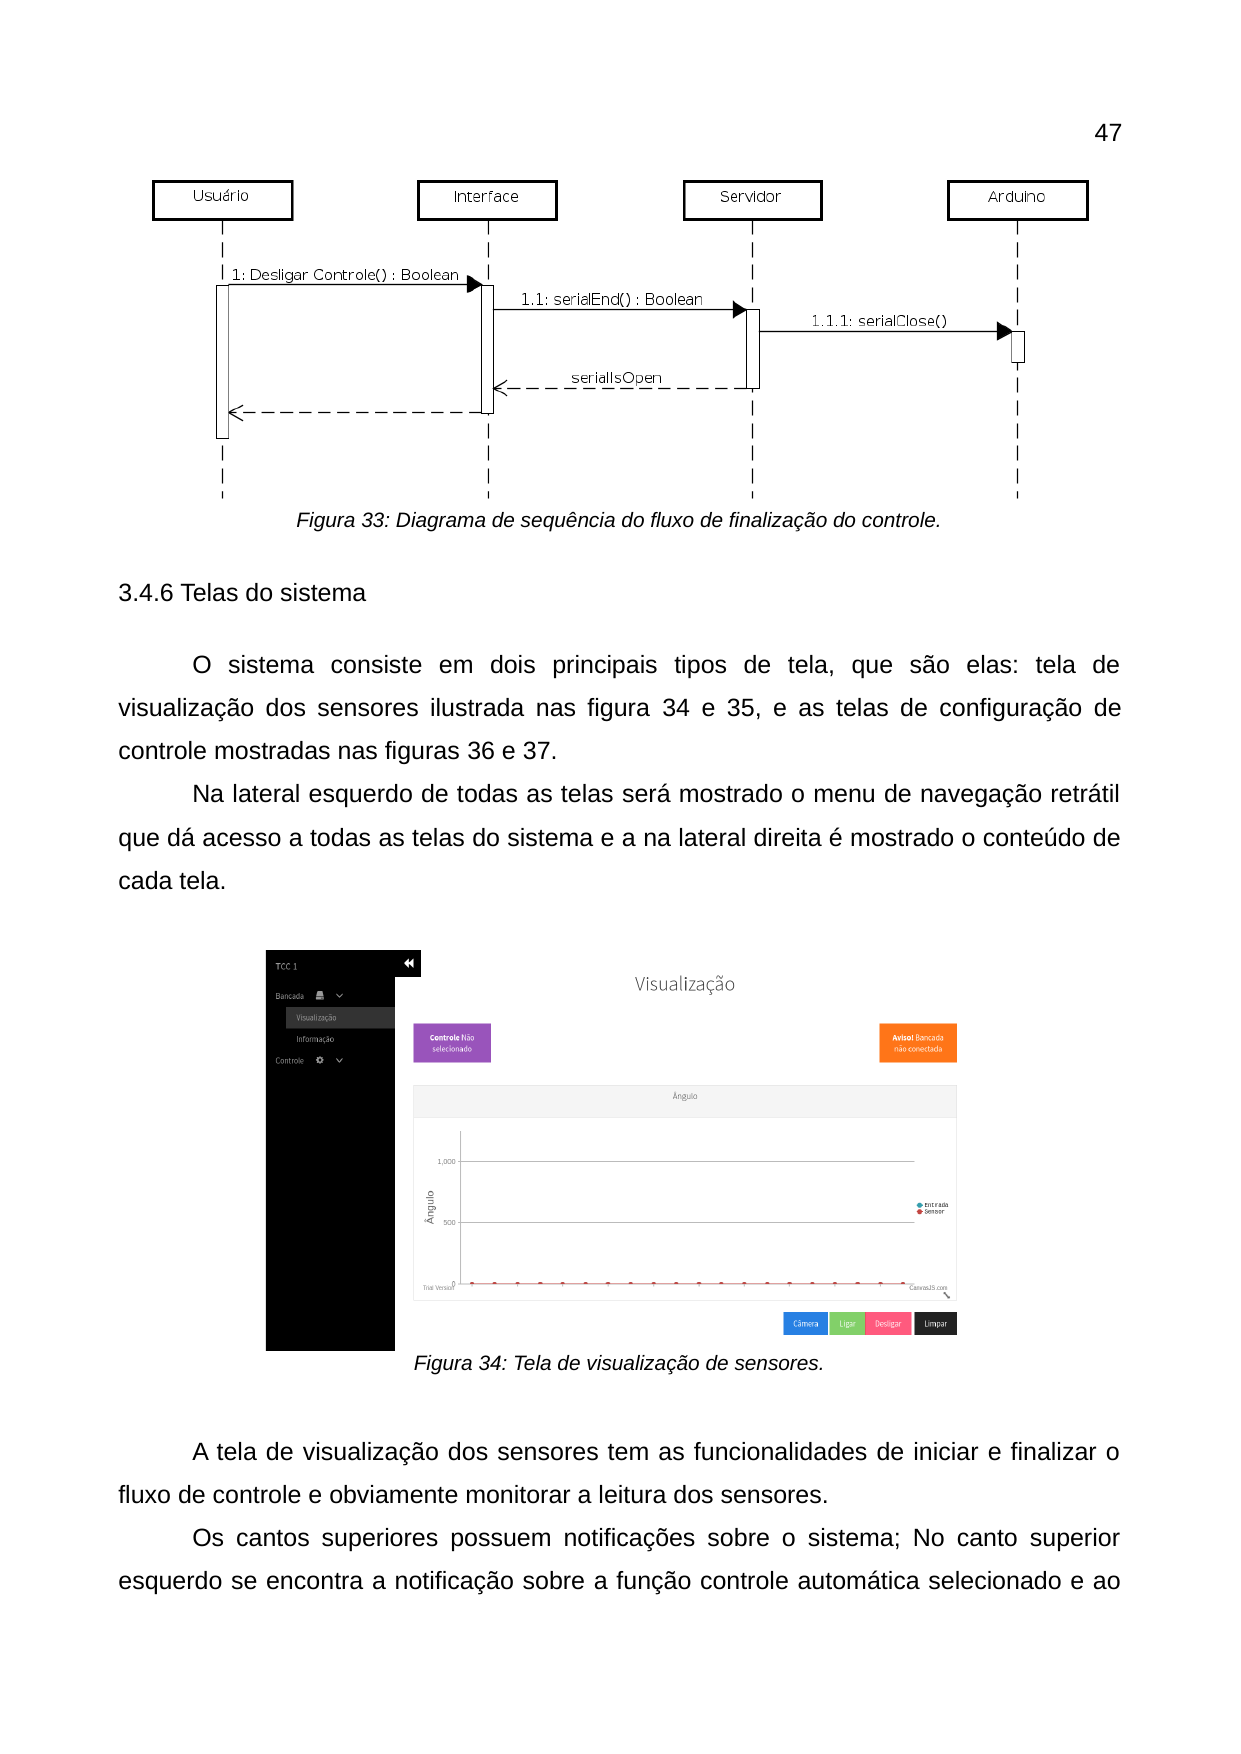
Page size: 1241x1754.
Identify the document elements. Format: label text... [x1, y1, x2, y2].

picture [265, 950, 975, 1351]
text Os cantos superiores possuem notificações sobre o sistema; No canto superior esquerdo se encontra a notificação sobre a função controle automática selecionado e ao [118, 1523, 1122, 1595]
text O sistema consiste em dois principais tipos de tela, que são elas: tela de visualização dos sensores ilustrada nas figura 34 e 35, e as telas de configuração de controle mostradas nas figuras 36 e 37. [118, 650, 1122, 765]
text A tela de visualização dos sensores tem as funcionalidades de iniciar e finalizar o fluxo de controle e obviamente monitorar a leitura dos sensores. [118, 1437, 1122, 1509]
text Na lateral esquerdo de todas as telas será mostrado o menu de navegação retrátil que dá acesso a todas as telas do sistema e a na lateral direita é mostrado o conteúdo de cada tela. [118, 779, 1122, 894]
picture [147, 176, 1093, 508]
subtitle 3.4.6 Telas do sistema [118, 578, 1122, 607]
text Figura 34: Tela de visualização de sensores. [148, 950, 1093, 1375]
text Figura 33: Diagrama de sequência do fluxo de finalização do controle. [148, 508, 1093, 532]
